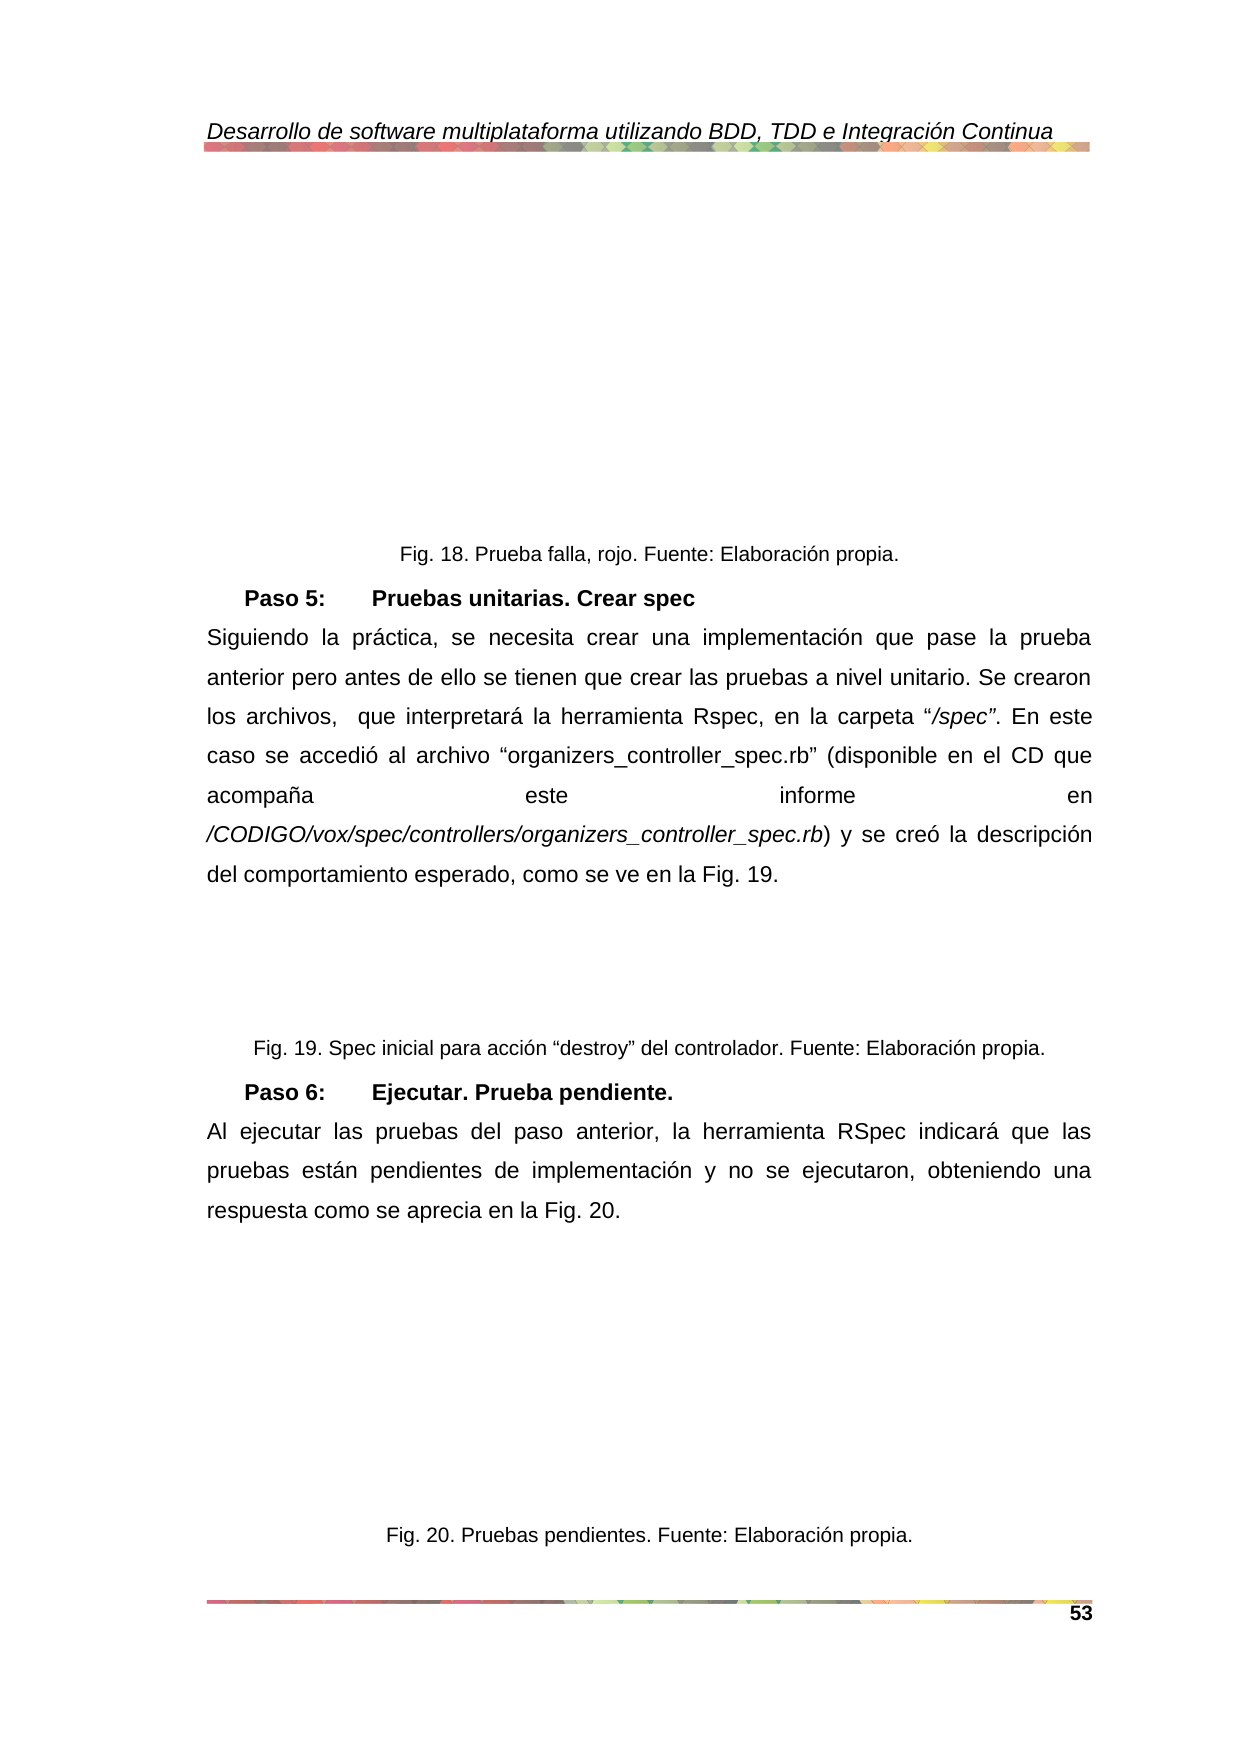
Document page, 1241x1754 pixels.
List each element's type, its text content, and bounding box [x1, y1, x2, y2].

text Al ejecutar las pruebas del paso anterior, la herramienta RSpec indicará que las pruebas están pendientes de implementación y no se ejecutaron, obteniendo una respuesta como se aprecia en la Fig. 20. [207, 1118, 1093, 1223]
table_cell Fig. 20. Pruebas pendientes. Fuente: Elaboración propia. [207, 1505, 1093, 1565]
text Siguiendo la práctica, se necesita crear una implementación que pase la prueba anterior pero antes de ello se tienen que crear las pruebas a nivel unitario. Se crearon los archivos, que interpretará la herramienta Rspec, en la carpeta “/spec”. En este caso se accedió al archivo “organizers_controller_spec.rb” (disponible en el CD que acompaña este informe en /CODIGO/vox/spec/controllers/organizers_controller_spec.rb) y se creó la descripción del comportamiento esperado, como se ve en la Fig. 19. [207, 624, 1093, 887]
text [203, 142, 1090, 152]
table_header [207, 900, 1093, 1018]
list Ejecutar. Prueba pendiente. [244, 1078, 1093, 1105]
table_cell Fig. 19. Spec inicial para acción “destroy” del controlador. Fuente: Elaboración propia. [207, 1018, 1093, 1078]
table_header [207, 184, 1093, 524]
list Pruebas unitarias. Crear spec [244, 584, 1093, 611]
table_header [207, 1236, 1093, 1505]
table_cell Fig. 18. Prueba falla, rojo. Fuente: Elaboración propia. [207, 524, 1093, 584]
text [206, 1600, 1093, 1604]
